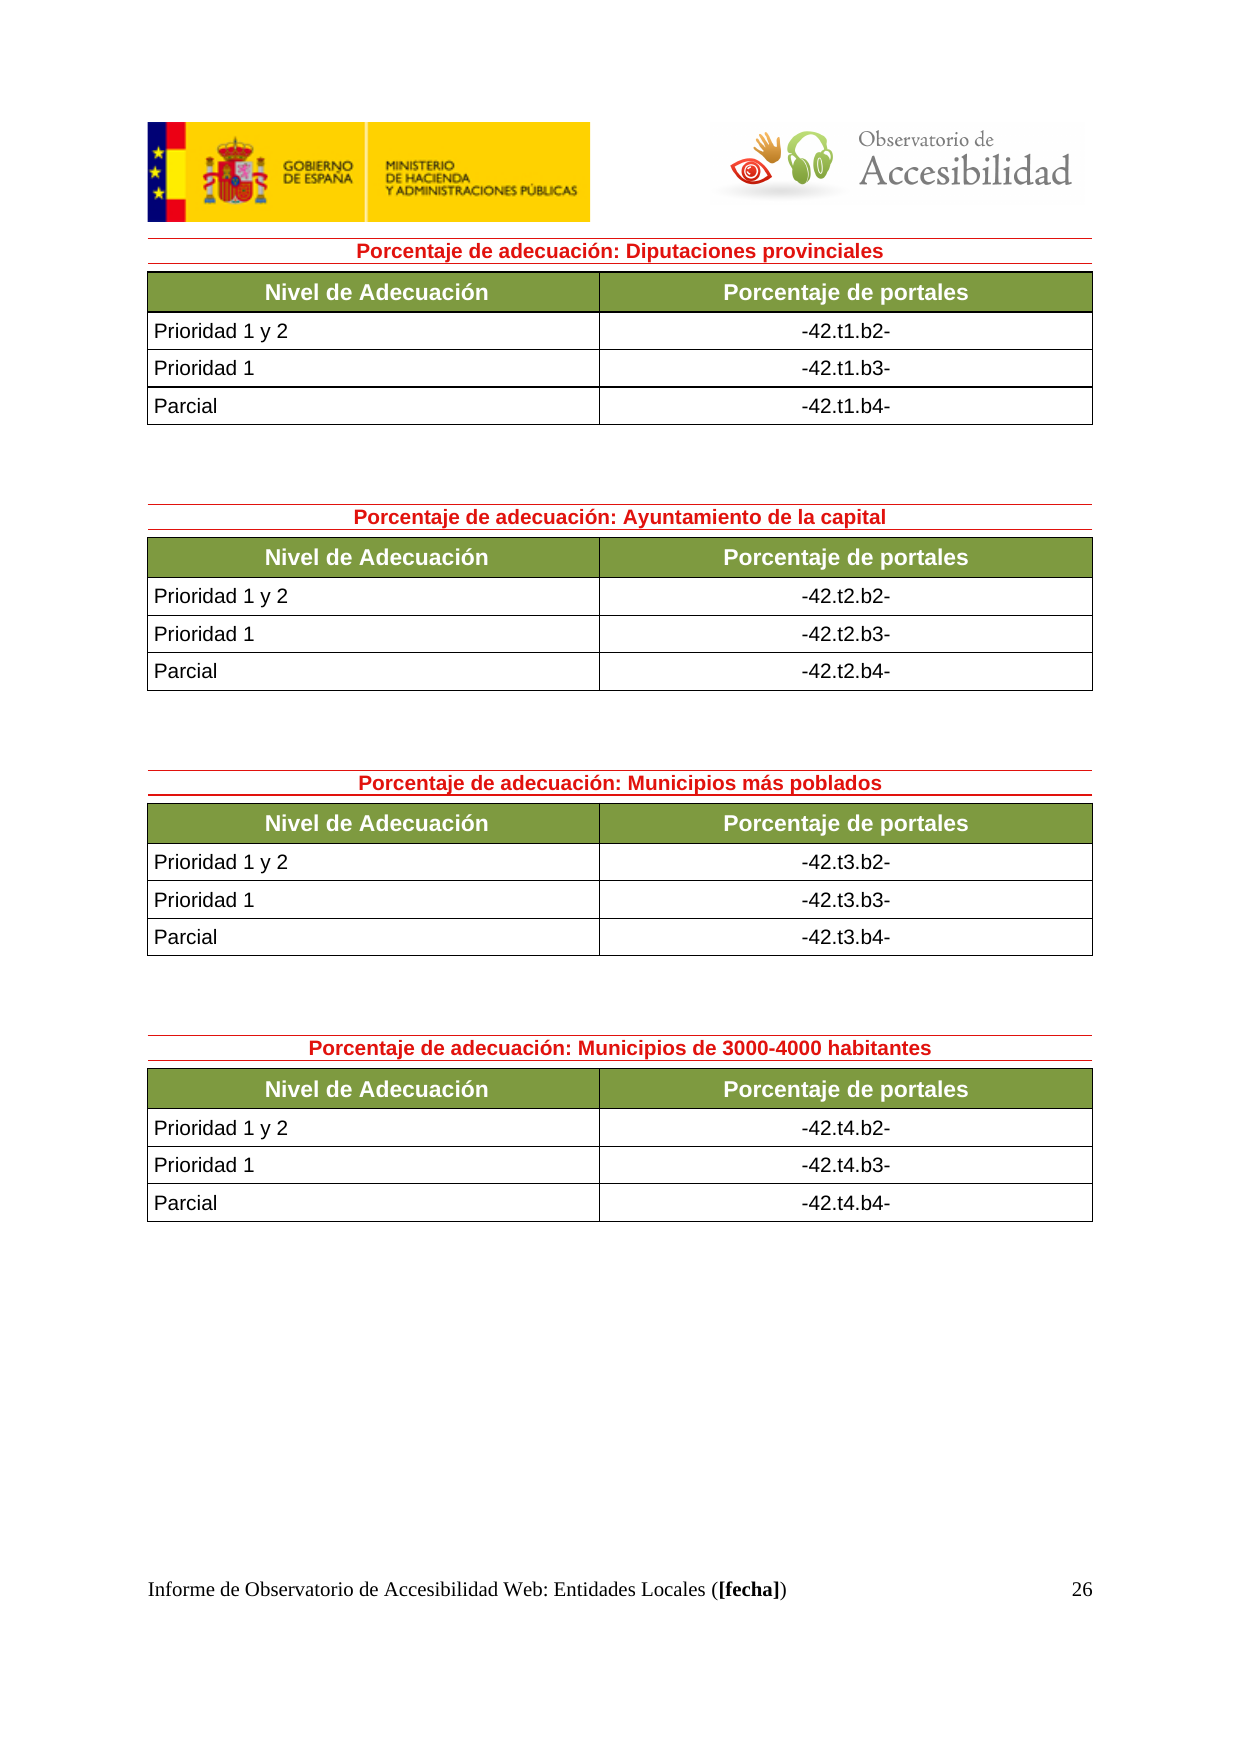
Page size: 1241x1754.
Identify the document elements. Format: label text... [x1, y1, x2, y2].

table_cell Prioridad 1 y 2 [148, 1109, 599, 1146]
picture [147, 122, 591, 222]
table_header Nivel de Adecuación [148, 273, 599, 311]
picture [710, 122, 1086, 205]
text Porcentaje de adecuación: Municipios más poblados [148, 771, 1092, 794]
table_cell Parcial [148, 1184, 599, 1221]
table_cell -42.t2.b3- [600, 616, 1092, 652]
table_cell -42.t3.b3- [600, 881, 1092, 918]
text Porcentaje de adecuación: Diputaciones provinciales [148, 239, 1092, 263]
table_cell -42.t2.b4- [600, 653, 1092, 689]
table_cell Prioridad 1 y 2 [148, 844, 599, 880]
table_header Porcentaje de portales [600, 273, 1092, 311]
table_header Nivel de Adecuación [148, 1069, 599, 1108]
table_header Porcentaje de portales [600, 804, 1092, 843]
table_cell Parcial [148, 653, 599, 689]
table_header Nivel de Adecuación [148, 538, 599, 577]
table_cell -42.t4.b3- [600, 1147, 1092, 1183]
table_cell -42.t2.b2- [600, 578, 1092, 614]
table_cell -42.t3.b2- [600, 844, 1092, 880]
table_cell Prioridad 1 y 2 [148, 578, 599, 614]
table_cell -42.t4.b4- [600, 1184, 1092, 1221]
table_cell -42.t4.b2- [600, 1109, 1092, 1146]
table_cell -42.t1.b3- [600, 350, 1092, 386]
text Porcentaje de adecuación: Municipios de 3000-4000 habitantes [148, 1036, 1092, 1060]
table_cell Prioridad 1 [148, 881, 599, 918]
table_cell Prioridad 1 [148, 1147, 599, 1183]
table_cell Prioridad 1 [148, 616, 599, 652]
table_cell Prioridad 1 [148, 350, 599, 386]
table_cell -42.t1.b2- [600, 313, 1092, 349]
table_cell Parcial [148, 919, 599, 955]
table_header Porcentaje de portales [600, 1069, 1092, 1108]
table_cell -42.t3.b4- [600, 919, 1092, 955]
table_header Porcentaje de portales [600, 538, 1092, 577]
table_cell -42.t1.b4- [600, 388, 1092, 424]
table_cell Prioridad 1 y 2 [148, 313, 599, 349]
table_header Nivel de Adecuación [148, 804, 599, 843]
table_cell Parcial [148, 388, 599, 424]
text Porcentaje de adecuación: Ayuntamiento de la capital [148, 505, 1092, 529]
